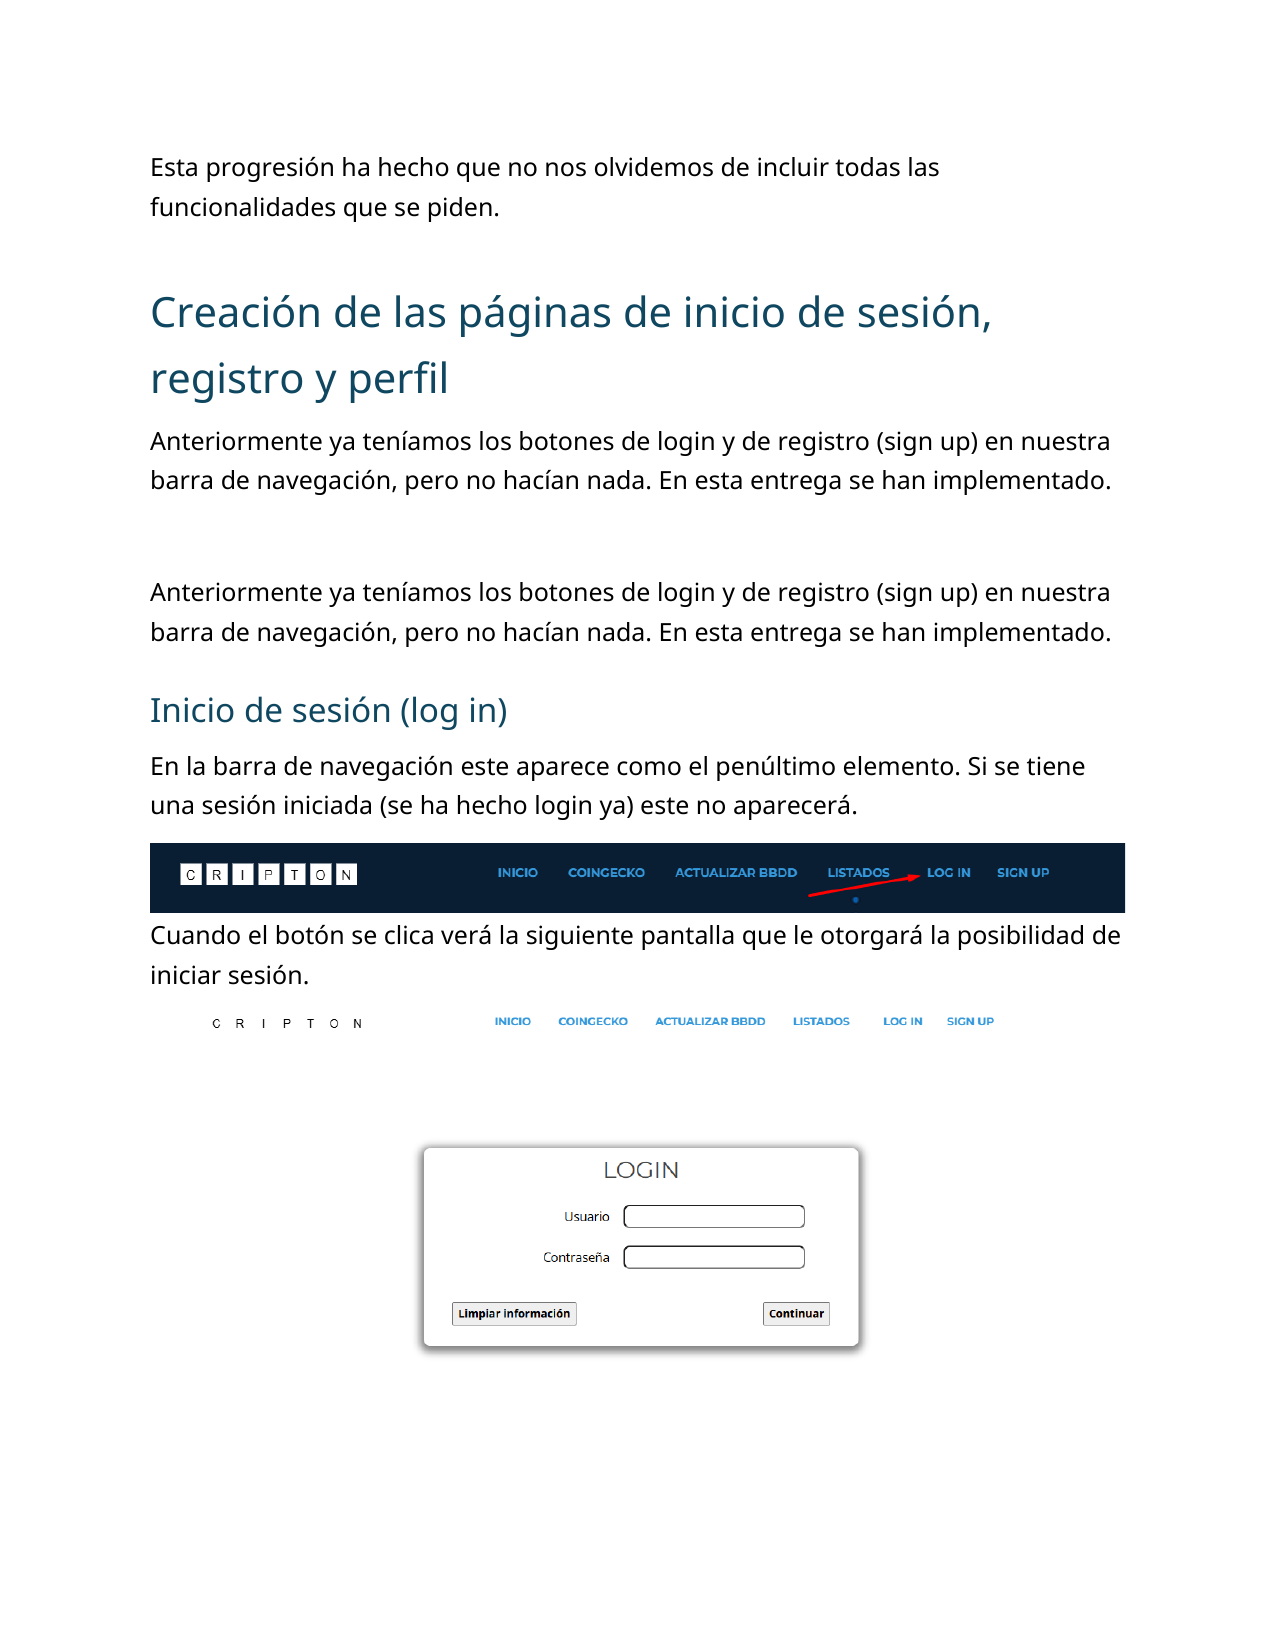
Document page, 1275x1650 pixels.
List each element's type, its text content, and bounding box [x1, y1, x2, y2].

subtitle Inicio de sesión (log in) [150, 687, 1125, 733]
text En la barra de navegación este aparece como el penúltimo elemento. Si se tiene una sesión iniciada (se ha hecho login ya) este no aparecerá. [150, 748, 1125, 822]
text Anteriormente ya teníamos los botones de login y de registro (sign up) en nuestra barra de navegación, pero no hacían nada. En esta entrega se han implementado. [150, 423, 1125, 497]
text Cuando el botón se clica verá la siguiente pantalla que le otorgará la posibilidad de iniciar sesión. [150, 913, 1125, 996]
text Esta progresión ha hecho que no nos olvidemos de incluir todas las funcionalidades que se piden. [150, 150, 1125, 223]
text Anteriormente ya teníamos los botones de login y de registro (sign up) en nuestra barra de navegación, pero no hacían nada. En esta entrega se han implementado. [150, 575, 1125, 648]
subtitle Creación de las páginas de inicio de sesión, registro y perfil [150, 283, 1125, 406]
